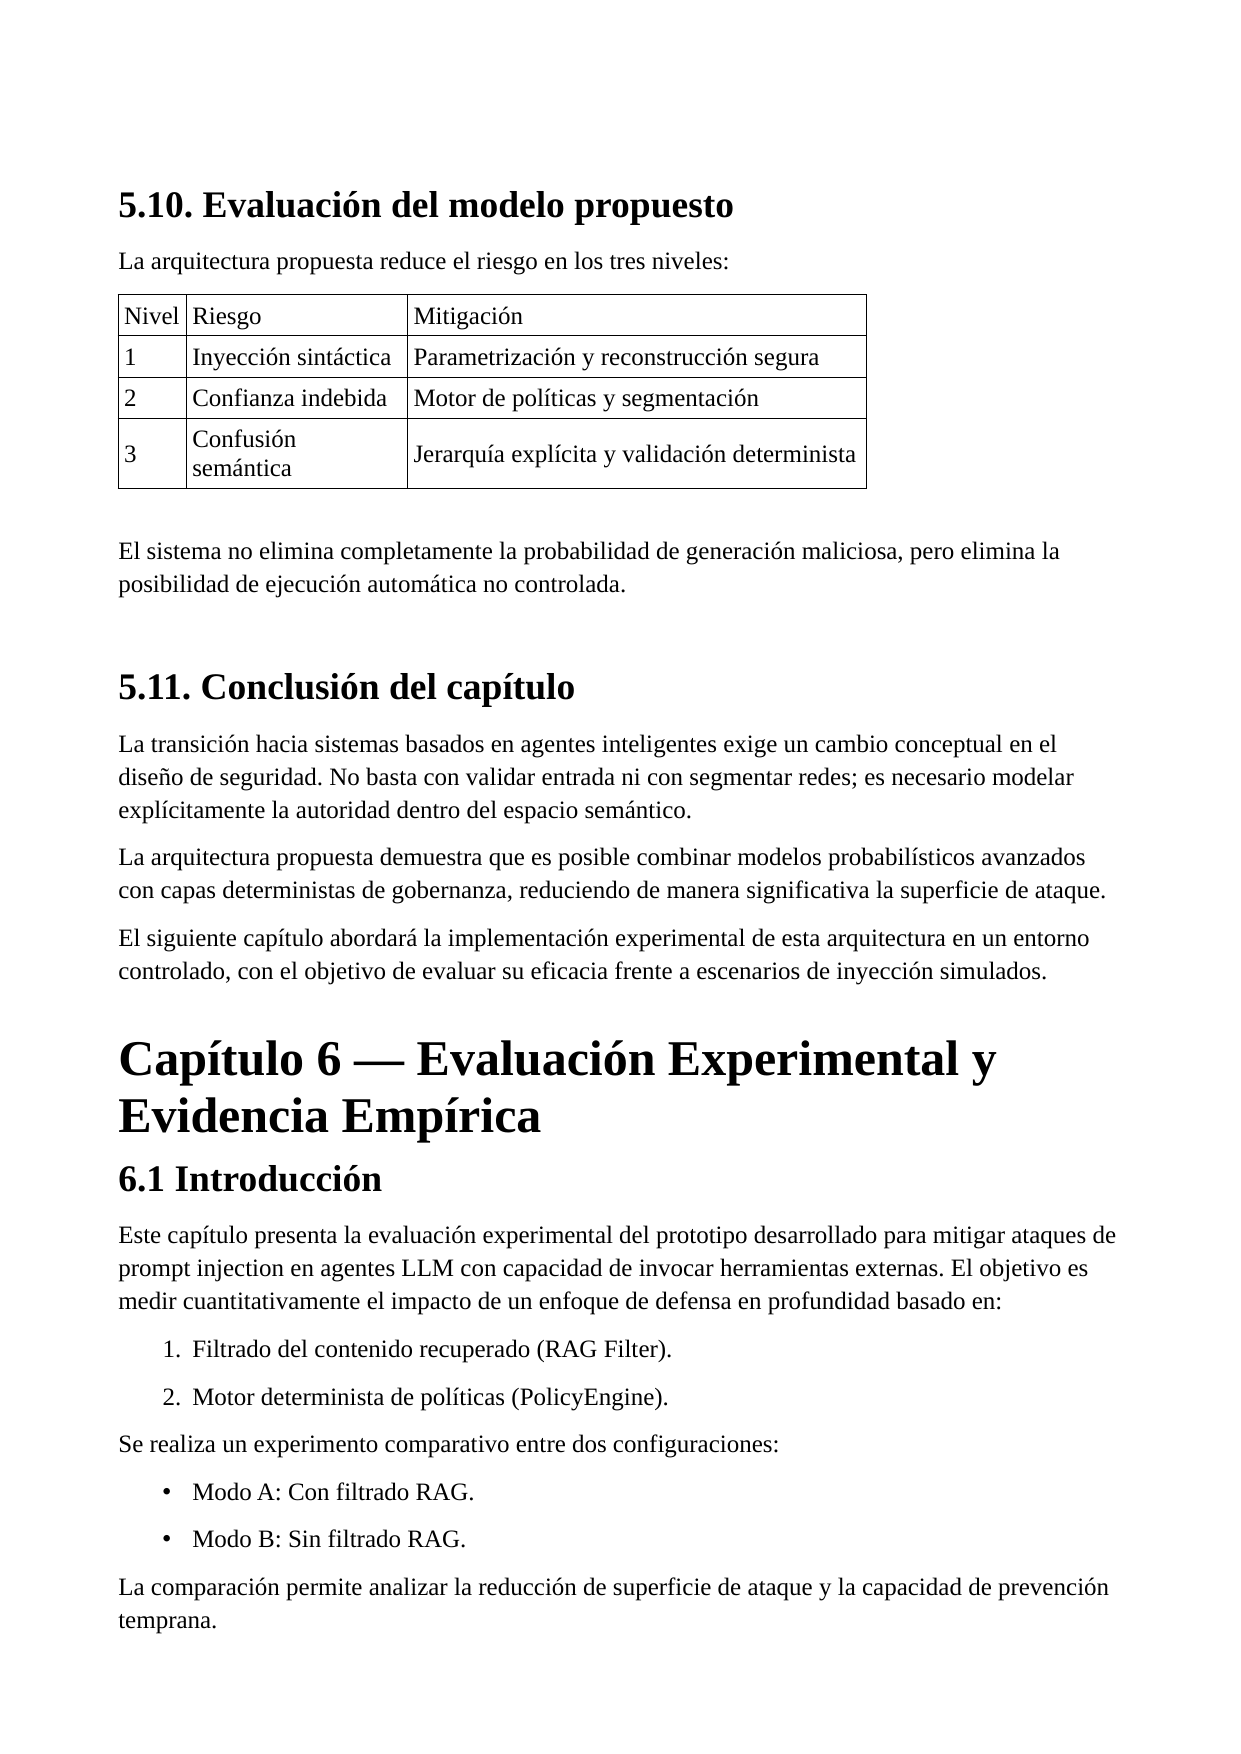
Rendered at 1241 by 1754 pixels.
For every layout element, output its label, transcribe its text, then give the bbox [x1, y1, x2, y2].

table_cell Jerarquía explícita y validación determinista [408, 419, 866, 488]
text El siguiente capítulo abordará la implementación experimental de esta arquitectura en un entorno controlado, con el objetivo de evaluar su eficacia frente a escenarios de inyección simulados. [118, 923, 1122, 985]
subtitle 5.11. Conclusión del capítulo [118, 665, 1122, 708]
table_cell 1 [119, 336, 186, 377]
table_cell 2 [119, 378, 186, 418]
text La arquitectura propuesta demuestra que es posible combinar modelos probabilísticos avanzados con capas deterministas de gobernanza, reduciendo de manera significativa la superficie de ataque. [118, 842, 1122, 904]
text Se realiza un experimento comparativo entre dos configuraciones: [118, 1429, 1122, 1458]
text El sistema no elimina completamente la probabilidad de generación maliciosa, pero elimina la posibilidad de ejecución automática no controlada. [118, 536, 1122, 598]
table_cell Motor de políticas y segmentación [408, 378, 866, 418]
table_cell 3 [119, 419, 186, 488]
list Modo A: Con filtrado RAG. [162, 1477, 1122, 1506]
table_header Nivel [119, 295, 186, 335]
list Filtrado del contenido recuperado (RAG Filter). [162, 1334, 1122, 1363]
text La comparación permite analizar la reducción de superficie de ataque y la capacidad de prevención temprana. [118, 1572, 1122, 1634]
text Este capítulo presenta la evaluación experimental del prototipo desarrollado para mitigar ataques de prompt injection en agentes LLM con capacidad de invocar herramientas externas. El objetivo es medir cuantitativamente el impacto de un enfoque de defensa en profundidad basado en: [118, 1220, 1122, 1315]
table_header Mitigación [408, 295, 866, 335]
list Motor determinista de políticas (PolicyEngine). [162, 1382, 1122, 1410]
text La arquitectura propuesta reduce el riesgo en los tres niveles: [118, 246, 1122, 275]
table_cell Parametrización y reconstrucción segura [408, 336, 866, 377]
subtitle Capítulo 6 — Evaluación Experimental y Evidencia Empírica [118, 1029, 1122, 1144]
subtitle 6.1 Introducción [118, 1156, 1122, 1199]
table_cell Confianza indebida [187, 378, 407, 418]
table_header Riesgo [187, 295, 407, 335]
subtitle 5.10. Evaluación del modelo propuesto [118, 182, 1122, 225]
text La transición hacia sistemas basados en agentes inteligentes exige un cambio conceptual en el diseño de seguridad. No basta con validar entrada ni con segmentar redes; es necesario modelar explícitamente la autoridad dentro del espacio semántico. [118, 729, 1122, 824]
table_cell Confusión semántica [187, 419, 407, 488]
table_cell Inyección sintáctica [187, 336, 407, 377]
list Modo B: Sin filtrado RAG. [162, 1524, 1122, 1553]
